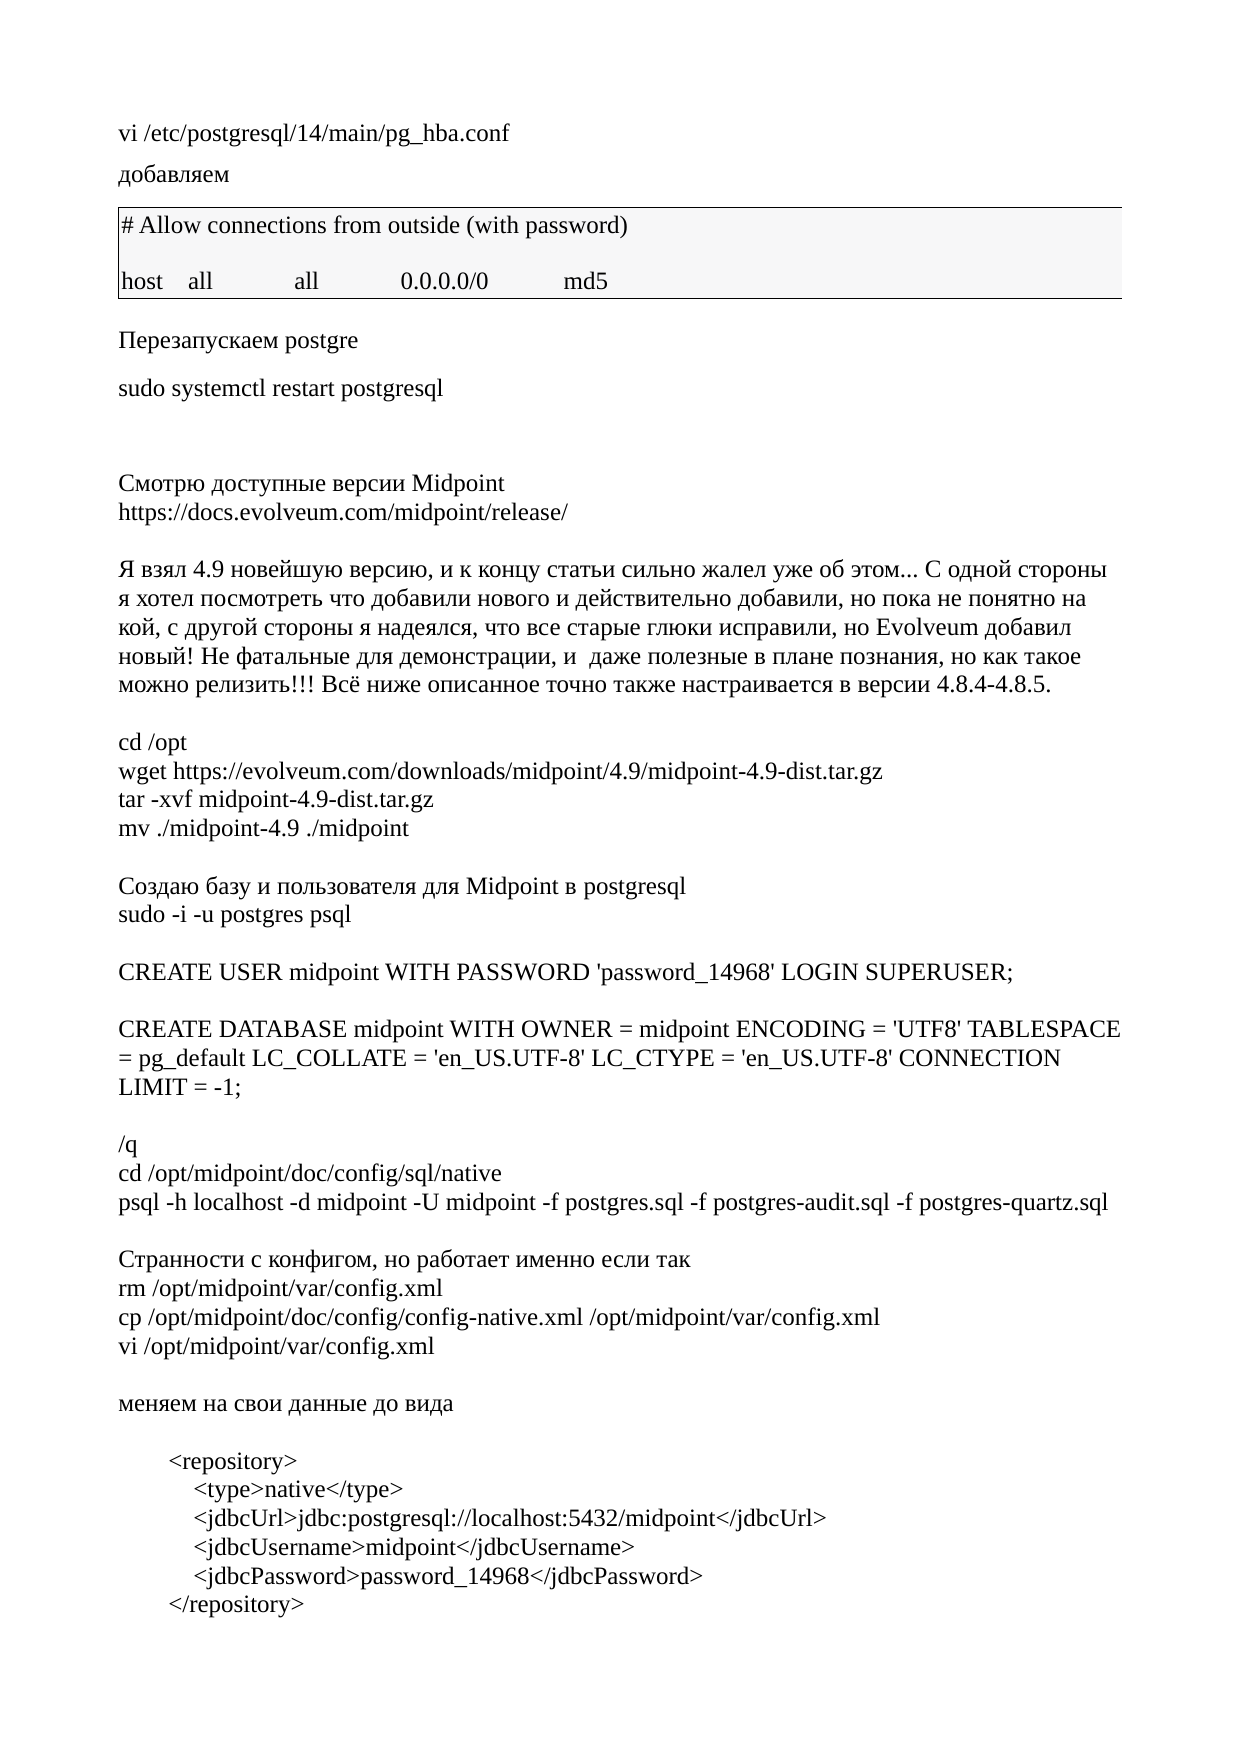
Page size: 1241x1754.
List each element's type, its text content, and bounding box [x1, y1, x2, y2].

text psql -h localhost -d midpoint -U midpoint -f postgres.sql -f postgres-audit.sql -f postgres-quartz.sql [118, 1187, 1122, 1216]
text /q [118, 1129, 1122, 1158]
text cp /opt/midpoint/doc/config/config-native.xml /opt/midpoint/var/config.xml [118, 1302, 1122, 1331]
text host all all 0.0.0.0/0 md5 [119, 263, 1122, 298]
text Я взял 4.9 новейшую версию, и к концу статьи сильно жалел уже об этом... С одной стороны я хотел посмотреть что добавили нового и действительно добавили, но пока не понятно на кой, с другой стороны я надеялся, что все старые глюки исправили, но Evolveum добавил новый! Не фатальные для демонстрации, и даже полезные в плане познания, но как такое можно релизить!!! Всё ниже описанное точно также настраивается в версии 4.8.4-4.8.5. [118, 554, 1122, 698]
text cd /opt [118, 727, 1122, 756]
text добавляем [118, 159, 1122, 188]
text rm /opt/midpoint/var/config.xml [118, 1273, 1122, 1302]
text vi /opt/midpoint/var/config.xml [118, 1331, 1122, 1359]
text CREATE USER midpoint WITH PASSWORD 'password_14968' LOGIN SUPERUSER; [118, 957, 1122, 986]
text Смотрю доступные версии Midpoint [118, 468, 1122, 497]
text wget https://evolveum.com/downloads/midpoint/4.9/midpoint-4.9-dist.tar.gz [118, 756, 1122, 784]
text <jdbcUrl>jdbc:postgresql://localhost:5432/midpoint</jdbcUrl> [118, 1503, 1122, 1532]
text Странности с конфигом, но работает именно если так [118, 1244, 1122, 1273]
text Перезапускаем postgre [118, 326, 1122, 354]
text <repository> [118, 1446, 1122, 1474]
text mv ./midpoint-4.9 ./midpoint [118, 813, 1122, 842]
text </repository> [118, 1589, 1122, 1618]
subtitle vi /etc/postgresql/14/main/pg_hba.conf [118, 118, 1122, 147]
text меняем на свои данные до вида [118, 1388, 1122, 1417]
text <jdbcUsername>midpoint</jdbcUsername> [118, 1532, 1122, 1561]
text <jdbcPassword>password_14968</jdbcPassword> [118, 1561, 1122, 1589]
text https://docs.evolveum.com/midpoint/release/ [118, 497, 1122, 526]
text sudo -i -u postgres psql [118, 899, 1122, 928]
text Создаю базу и пользователя для Midpoint в postgresql [118, 871, 1122, 899]
text cd /opt/midpoint/doc/config/sql/native [118, 1158, 1122, 1187]
text # Allow connections from outside (with password) [119, 208, 1122, 239]
text tar -xvf midpoint-4.9-dist.tar.gz [118, 784, 1122, 813]
text CREATE DATABASE midpoint WITH OWNER = midpoint ENCODING = 'UTF8' TABLESPACE = pg_default LC_COLLATE = 'en_US.UTF-8' LC_CTYPE = 'en_US.UTF-8' CONNECTION LIMIT = -1; [118, 1014, 1122, 1101]
text <type>native</type> [118, 1474, 1122, 1503]
text sudo systemctl restart postgresql [118, 373, 1122, 402]
